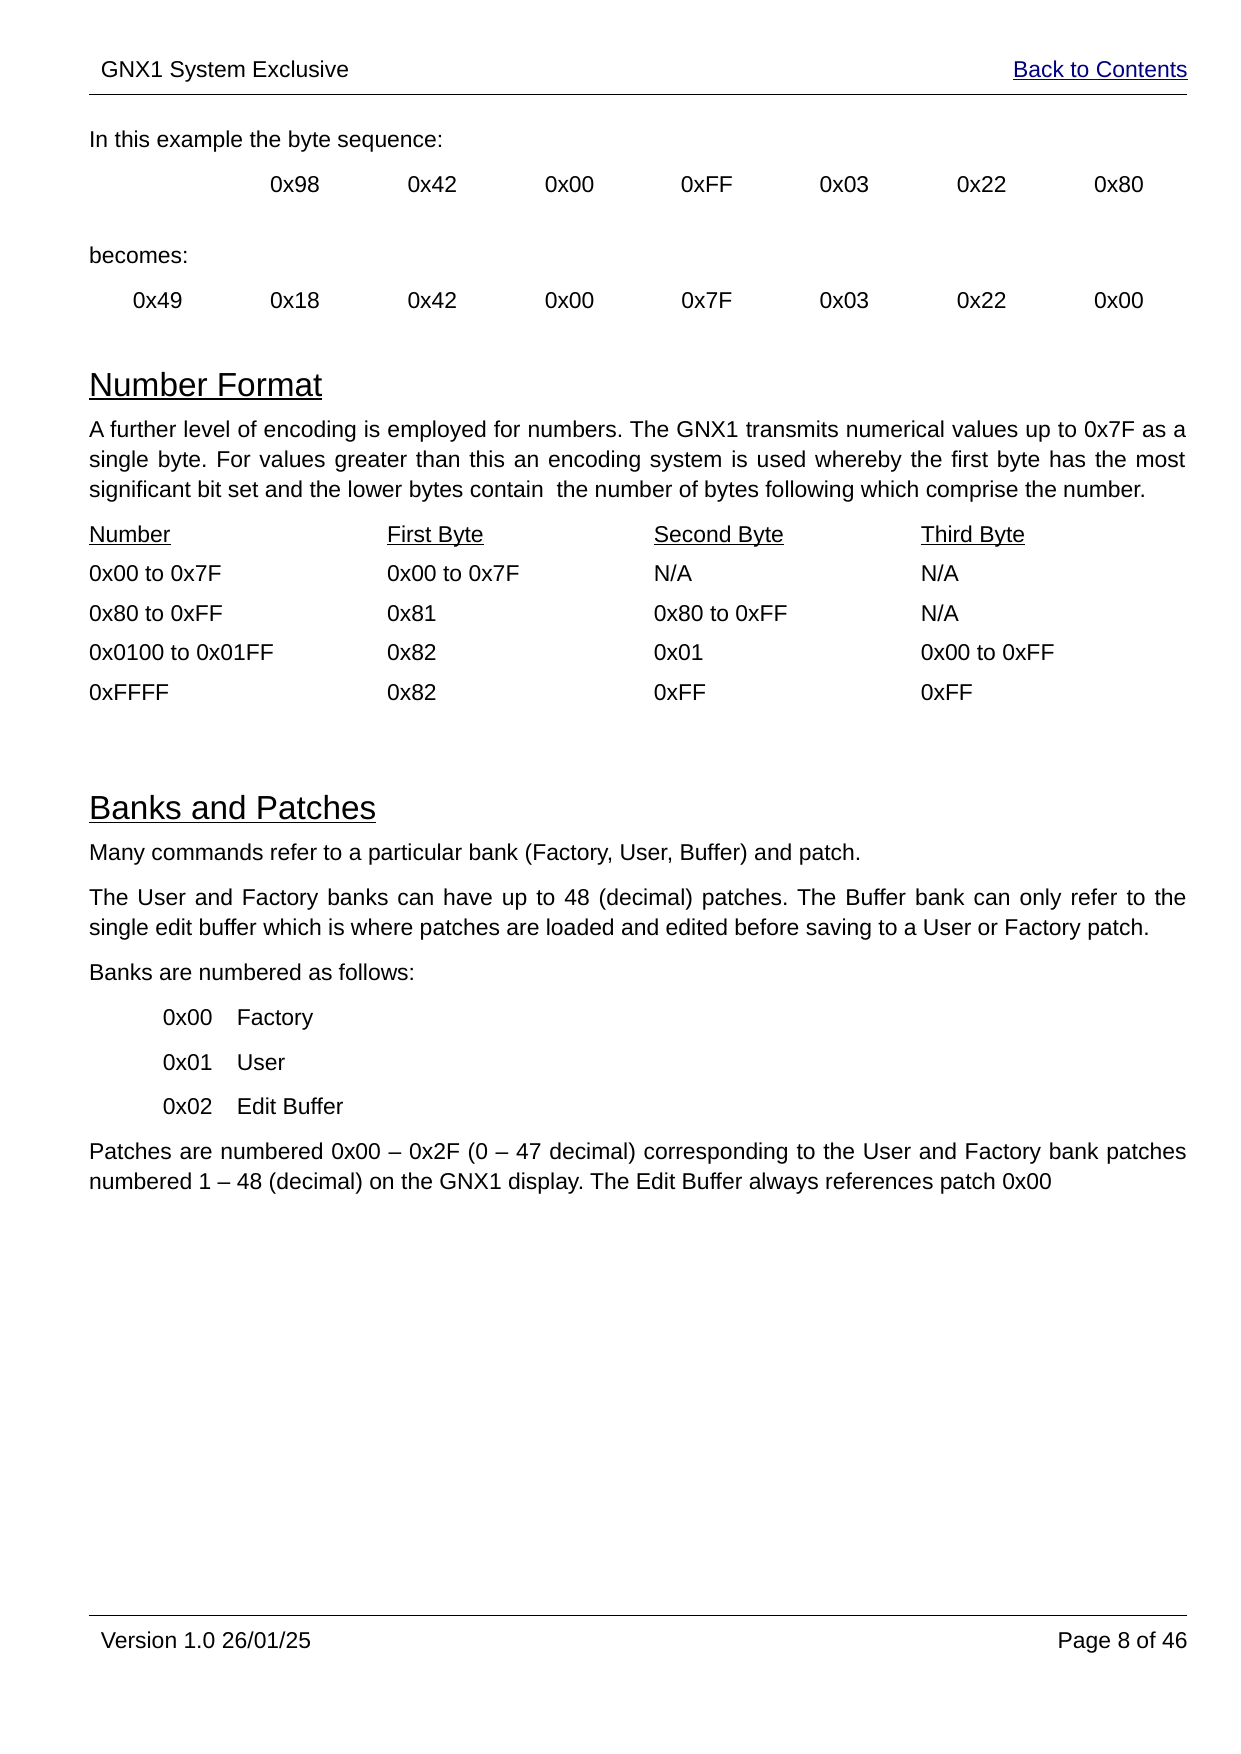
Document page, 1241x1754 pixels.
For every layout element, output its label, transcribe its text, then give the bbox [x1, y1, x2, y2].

table_header 0x22 [913, 171, 1050, 197]
table_header 0x49 [89, 287, 226, 313]
text Many commands refer to a particular bank (Factory, User, Buffer) and patch. [89, 839, 1187, 865]
text Patches are numbered 0x00 – 0x2F (0 – 47 decimal) corresponding to the User and Factory bank patches numbered 1 – 48 (decimal) on the GNX1 display. The Edit Buffer always references patch 0x00 [89, 1138, 1187, 1194]
table_cell 0x80 to 0xFF [89, 600, 387, 639]
table_header 0x18 [226, 287, 363, 313]
table_cell 0x81 [387, 600, 654, 639]
table_header 0x03 [775, 171, 913, 197]
table_header 0x80 [1050, 171, 1187, 197]
table_header 0x22 [913, 287, 1050, 313]
table_header 0x42 [364, 287, 501, 313]
table_cell 0x82 [387, 679, 654, 718]
text becomes: [89, 242, 1187, 269]
table_cell 0x00 to 0x7F [89, 560, 387, 600]
text Banks are numbered as follows: [89, 959, 1187, 985]
table_header 0x42 [364, 171, 501, 197]
table_cell N/A [654, 560, 921, 600]
text A further level of encoding is employed for numbers. The GNX1 transmits numerical values up to 0x7F as a single byte. For values greater than this an encoding system is used whereby the first byte has the most significant bit set and the lower bytes contain the number of bytes following which comprise the number. [89, 416, 1187, 502]
table_header 0x00 [1050, 287, 1187, 313]
table_cell 0x01 [654, 639, 921, 679]
table_header 0x98 [226, 171, 363, 197]
table_cell 0x0100 to 0x01FF [89, 639, 387, 679]
text 0x00 Factory [89, 1004, 1187, 1030]
table_header First Byte [387, 521, 654, 560]
text The User and Factory banks can have up to 48 (decimal) patches. The Buffer bank can only refer to the single edit buffer which is where patches are loaded and edited before saving to a User or Factory patch. [89, 884, 1187, 940]
table_cell 0xFF [654, 679, 921, 718]
table_header Second Byte [654, 521, 921, 560]
table_header 0x03 [775, 287, 913, 313]
table_cell 0xFFFF [89, 679, 387, 718]
text In this example the byte sequence: [89, 126, 1187, 153]
table_header [89, 171, 226, 197]
table_cell 0x82 [387, 639, 654, 679]
table_header Third Byte [921, 521, 1187, 560]
table_cell 0x80 to 0xFF [654, 600, 921, 639]
subtitle Number Format [89, 365, 1187, 403]
table_cell N/A [921, 600, 1187, 639]
subtitle Banks and Patches [89, 788, 1187, 827]
table_cell 0xFF [921, 679, 1187, 718]
table_cell N/A [921, 560, 1187, 600]
table_cell 0x00 to 0x7F [387, 560, 654, 600]
table_header Number [89, 521, 387, 560]
text 0x01 User [89, 1048, 1187, 1075]
text 0x02 Edit Buffer [89, 1093, 1187, 1119]
table_header 0x00 [501, 287, 638, 313]
table_header 0xFF [638, 171, 775, 197]
table_header 0x00 [501, 171, 638, 197]
table_cell 0x00 to 0xFF [921, 639, 1187, 679]
table_header 0x7F [638, 287, 775, 313]
